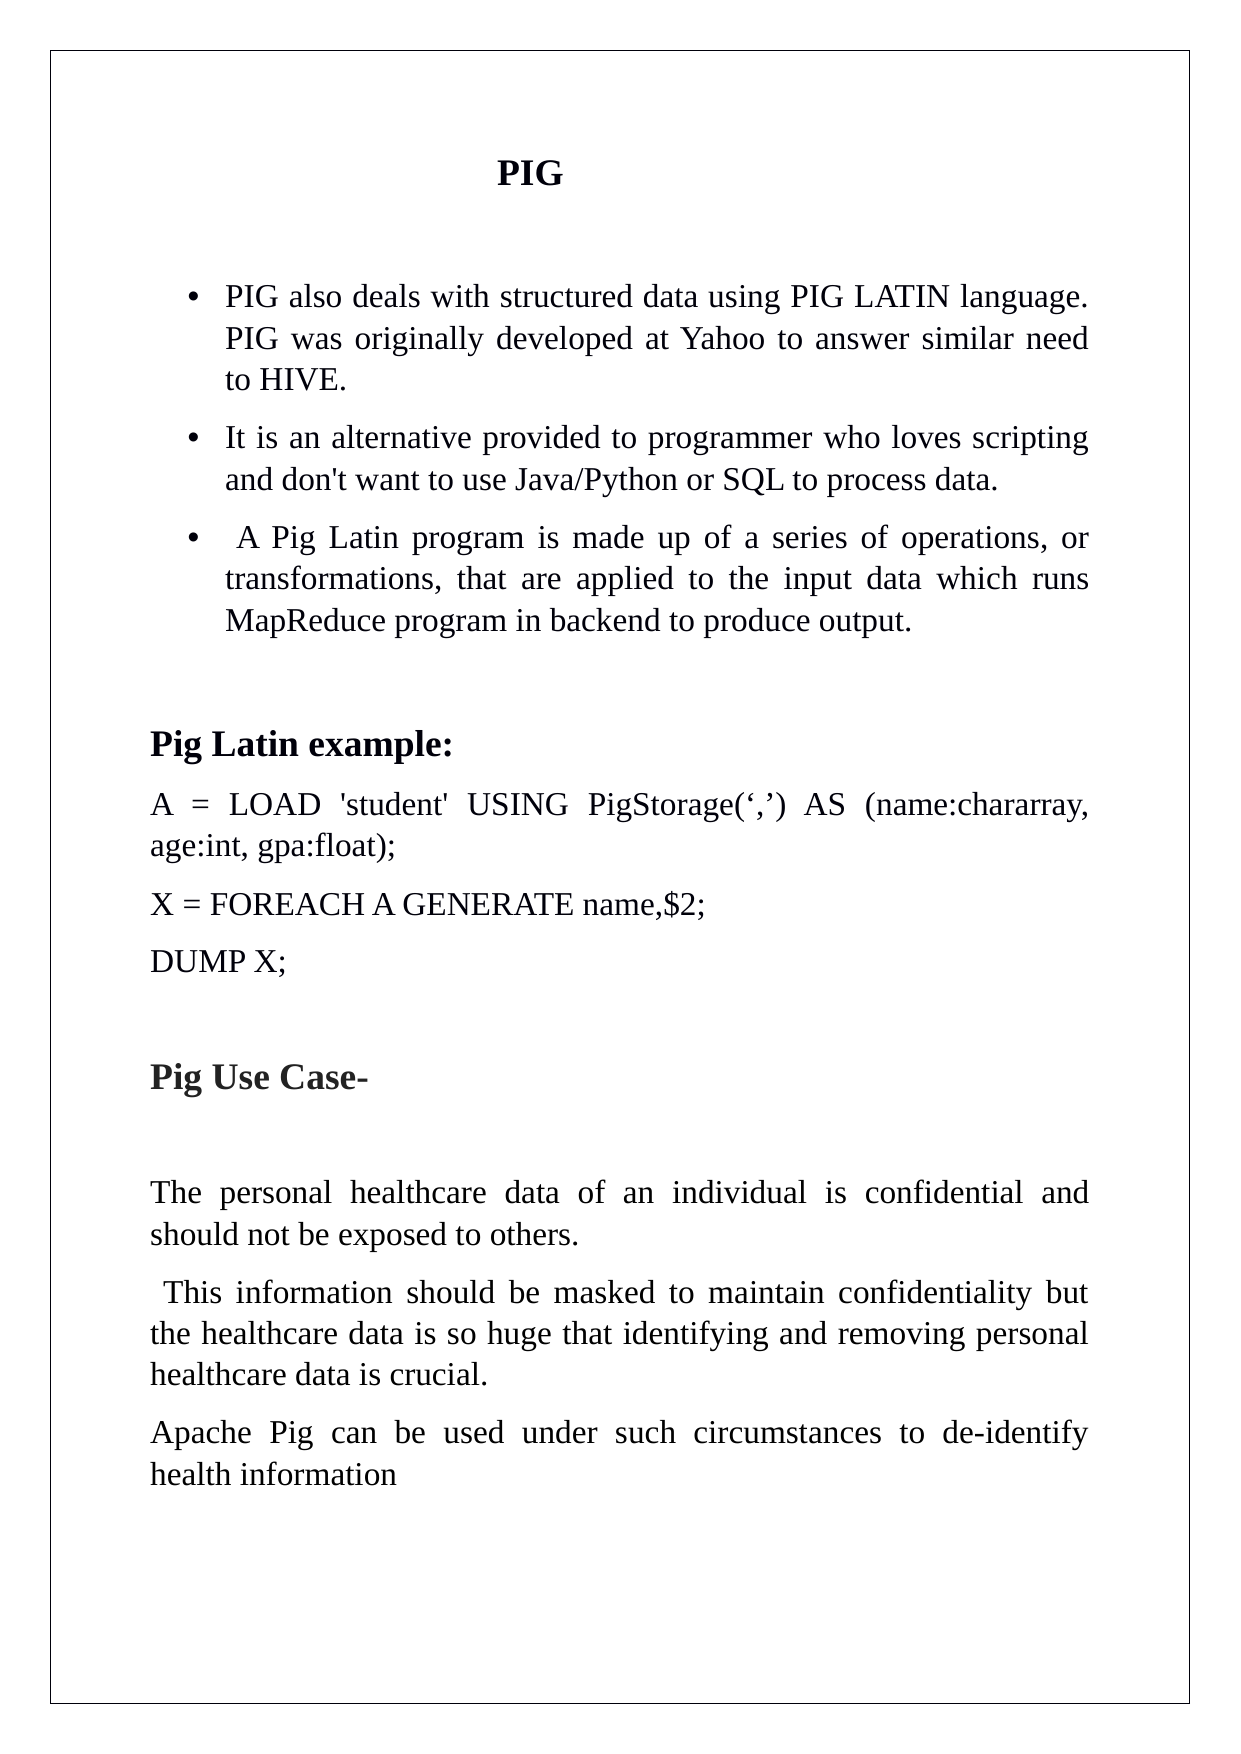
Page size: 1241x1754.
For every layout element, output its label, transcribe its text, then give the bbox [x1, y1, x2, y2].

subtitle Pig Use Case- [150, 1055, 1090, 1098]
text DUMP X; [150, 942, 1090, 980]
text Apache Pig can be used under such circumstances to de-identify health information [150, 1413, 1090, 1492]
text Pig Latin example: [150, 721, 1090, 764]
list It is an alternative provided to programmer who loves scripting and don't want to use Java/Python or SQL to process data. [187, 417, 1090, 497]
text This information should be masked to maintain confidentiality but the healthcare data is so huge that identifying and removing personal healthcare data is crucial. [150, 1272, 1090, 1393]
text The personal healthcare data of an individual is confidential and should not be exposed to others. [150, 1173, 1090, 1252]
text X = FOREACH A GENERATE name,$2; [150, 884, 1090, 922]
list A Pig Latin program is made up of a series of operations, or transformations, that are applied to the input data which runs MapReduce program in backend to produce output. [187, 517, 1090, 638]
text A = LOAD 'student' USING PigStorage(‘,’) AS (name:chararray, age:int, gpa:float); [150, 784, 1090, 864]
list PIG also deals with structured data using PIG LATIN language. PIG was originally developed at Yahoo to answer similar need to HIVE. [187, 276, 1090, 398]
text PIG [150, 150, 1090, 193]
